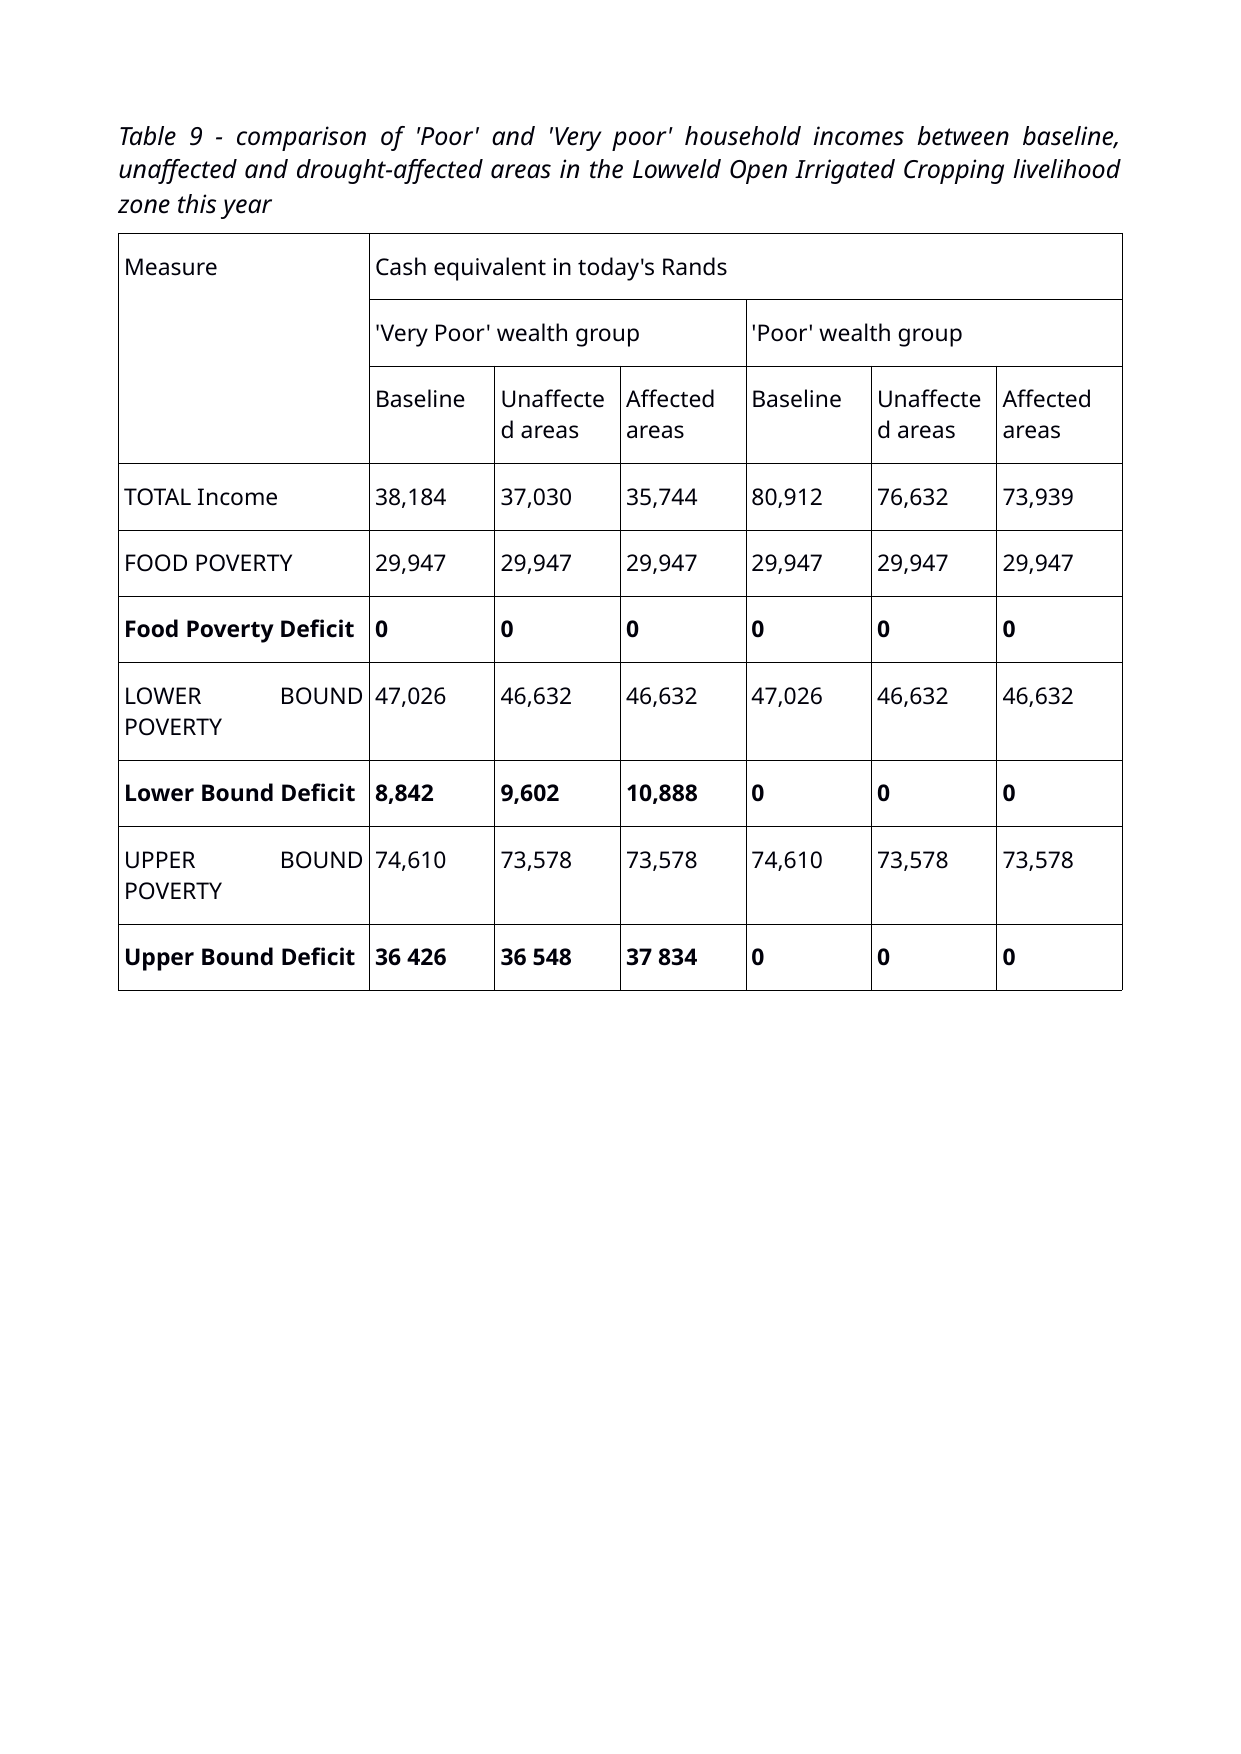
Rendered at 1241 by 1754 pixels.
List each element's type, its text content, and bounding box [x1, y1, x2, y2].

table_cell 76,632 [872, 464, 996, 529]
table_cell 38,184 [370, 464, 494, 529]
table_cell 46,632 [997, 663, 1122, 760]
table_cell 36,548 [495, 925, 620, 990]
table_cell 9,602 [495, 761, 620, 826]
table_cell 47,026 [370, 663, 494, 760]
table_cell 37,030 [495, 464, 620, 529]
table_cell 0 [997, 597, 1122, 662]
table_cell Baseline [370, 367, 494, 463]
table_cell 0 [872, 597, 996, 662]
table_cell LOWER BOUND POVERTY [119, 663, 369, 760]
table_cell Affected areas [621, 367, 746, 463]
table_cell 73,578 [495, 827, 620, 924]
table_cell 0 [747, 761, 871, 826]
table_cell 46,632 [621, 663, 746, 760]
table_cell Lower Bound Deficit [119, 761, 369, 826]
table_cell 74,610 [370, 827, 494, 924]
table_cell UPPER BOUND POVERTY [119, 827, 369, 924]
table_cell 'Poor' wealth group [747, 300, 1122, 366]
table_cell 0 [495, 597, 620, 662]
table_cell 74,610 [747, 827, 871, 924]
table_cell Upper Bound Deficit [119, 925, 369, 990]
table_cell 35,744 [621, 464, 746, 529]
text Table 9 - comparison of 'Poor' and 'Very poor' household incomes between baseline, unaffected and drought-affected areas in the Lowveld Open Irrigated Cropping livelihood zone this year [118, 118, 1122, 220]
table_cell Food Poverty Deficit [119, 597, 369, 662]
table_cell 29,947 [621, 531, 746, 596]
table_cell 29,947 [370, 531, 494, 596]
table_cell 46,632 [872, 663, 996, 760]
table_cell 73,578 [872, 827, 996, 924]
table_header Cash equivalent in today's Rands [370, 234, 1122, 299]
table_cell 8,842 [370, 761, 494, 826]
table_cell 0 [872, 761, 996, 826]
table_cell 73,939 [997, 464, 1122, 529]
table_cell 0 [621, 597, 746, 662]
table_cell 0 [370, 597, 494, 662]
table_cell 37,834 [621, 925, 746, 990]
table_cell Baseline [747, 367, 871, 463]
table_cell 29,947 [997, 531, 1122, 596]
table_cell 73,578 [997, 827, 1122, 924]
table_cell 0 [997, 761, 1122, 826]
table_cell 46,632 [495, 663, 620, 760]
table_cell Affected areas [997, 367, 1122, 463]
table_cell 0 [747, 597, 871, 662]
table_cell 0 [747, 925, 871, 990]
table_cell 47,026 [747, 663, 871, 760]
table_header Measure [119, 234, 369, 463]
table_cell 29,947 [495, 531, 620, 596]
table_cell 'Very Poor' wealth group [370, 300, 746, 366]
table_cell Unaffected areas [495, 367, 620, 463]
table_cell 0 [997, 925, 1122, 990]
table_cell 29,947 [747, 531, 871, 596]
table_cell 36,426 [370, 925, 494, 990]
table_cell TOTAL Income [119, 464, 369, 529]
table_cell 73,578 [621, 827, 746, 924]
table_cell 10,888 [621, 761, 746, 826]
table_cell 80,912 [747, 464, 871, 529]
table_cell 29,947 [872, 531, 996, 596]
table_cell Unaffected areas [872, 367, 996, 463]
table_cell 0 [872, 925, 996, 990]
table_cell FOOD POVERTY [119, 531, 369, 596]
